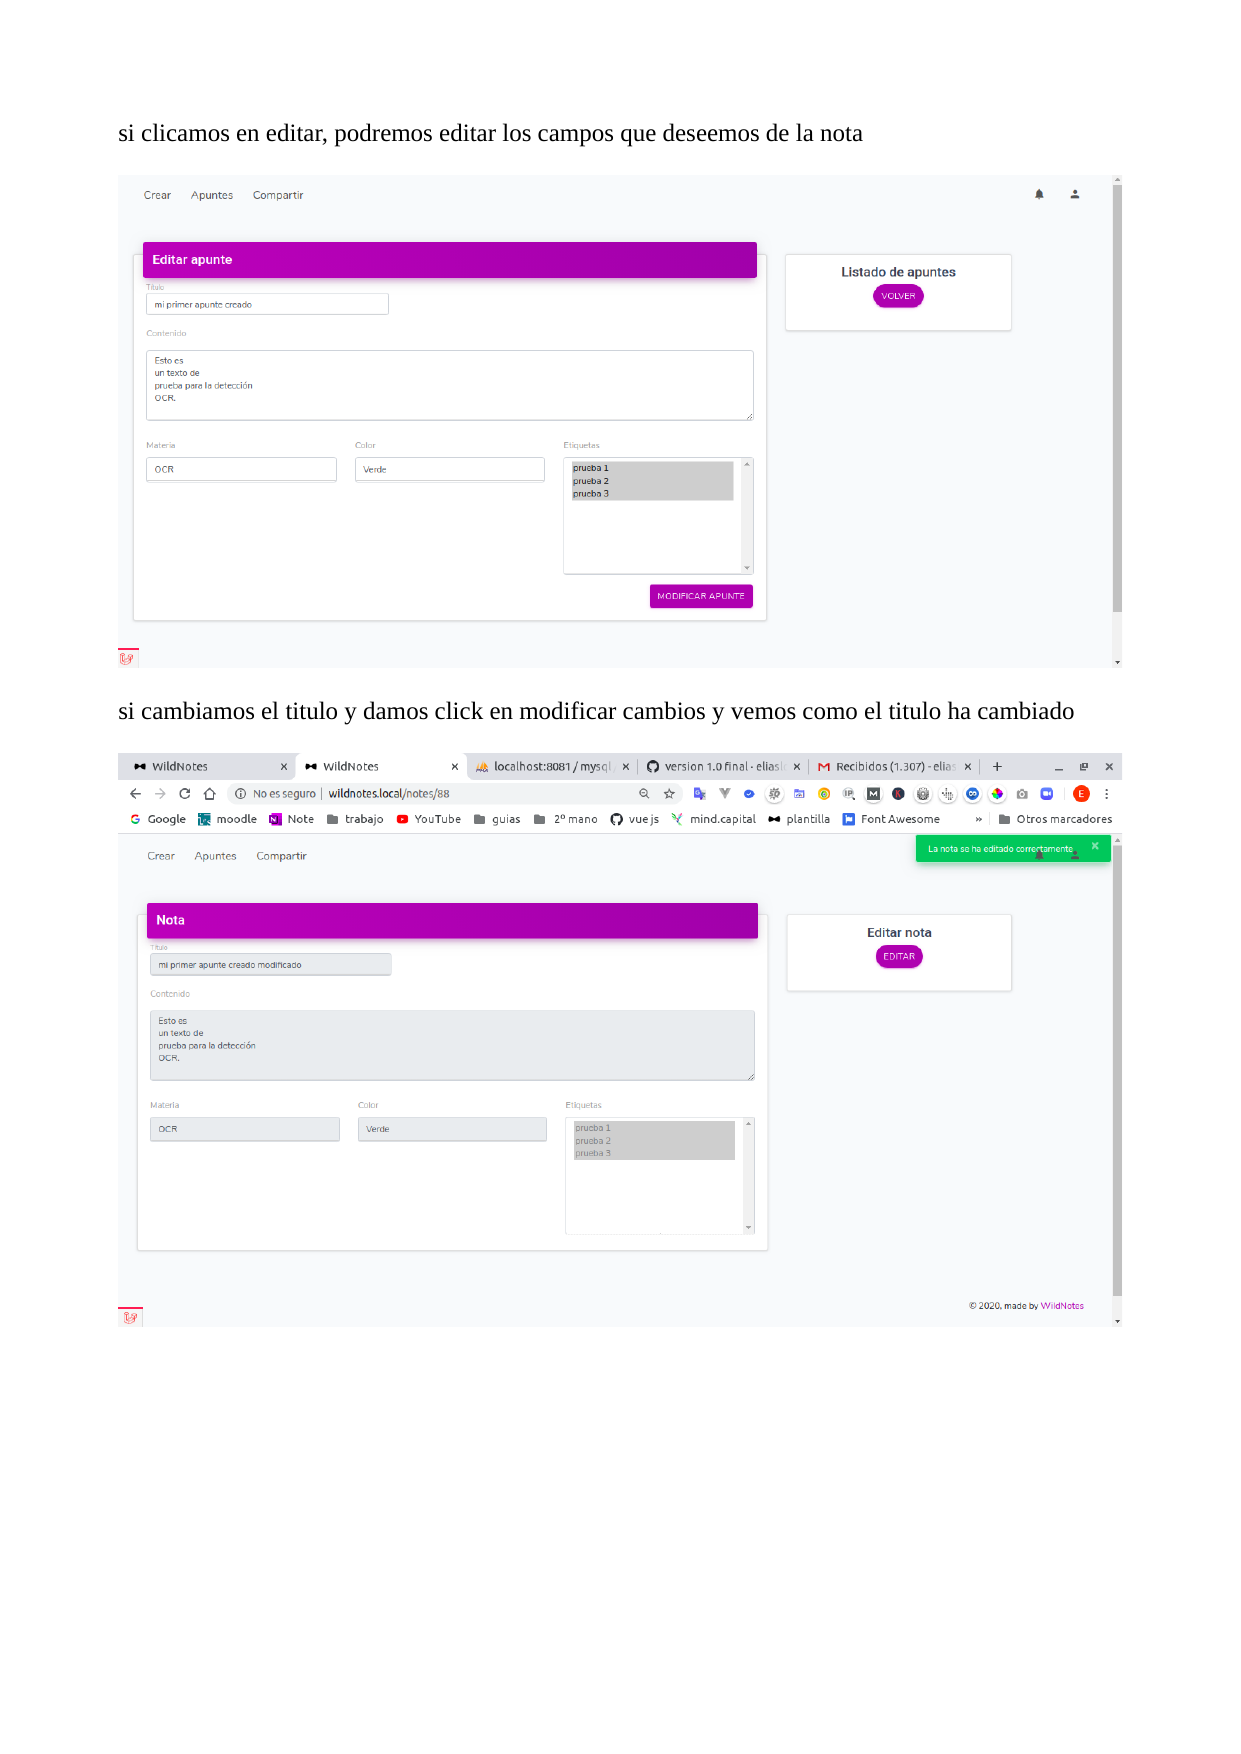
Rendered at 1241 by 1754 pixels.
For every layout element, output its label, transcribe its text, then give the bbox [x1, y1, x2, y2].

text si clicamos en editar, podremos editar los campos que deseemos de la nota [118, 118, 1122, 147]
text si cambiamos el titulo y damos click en modificar cambios y vemos como el titulo ha cambiado [118, 696, 1122, 725]
picture [118, 175, 1123, 668]
picture [118, 753, 1123, 1327]
